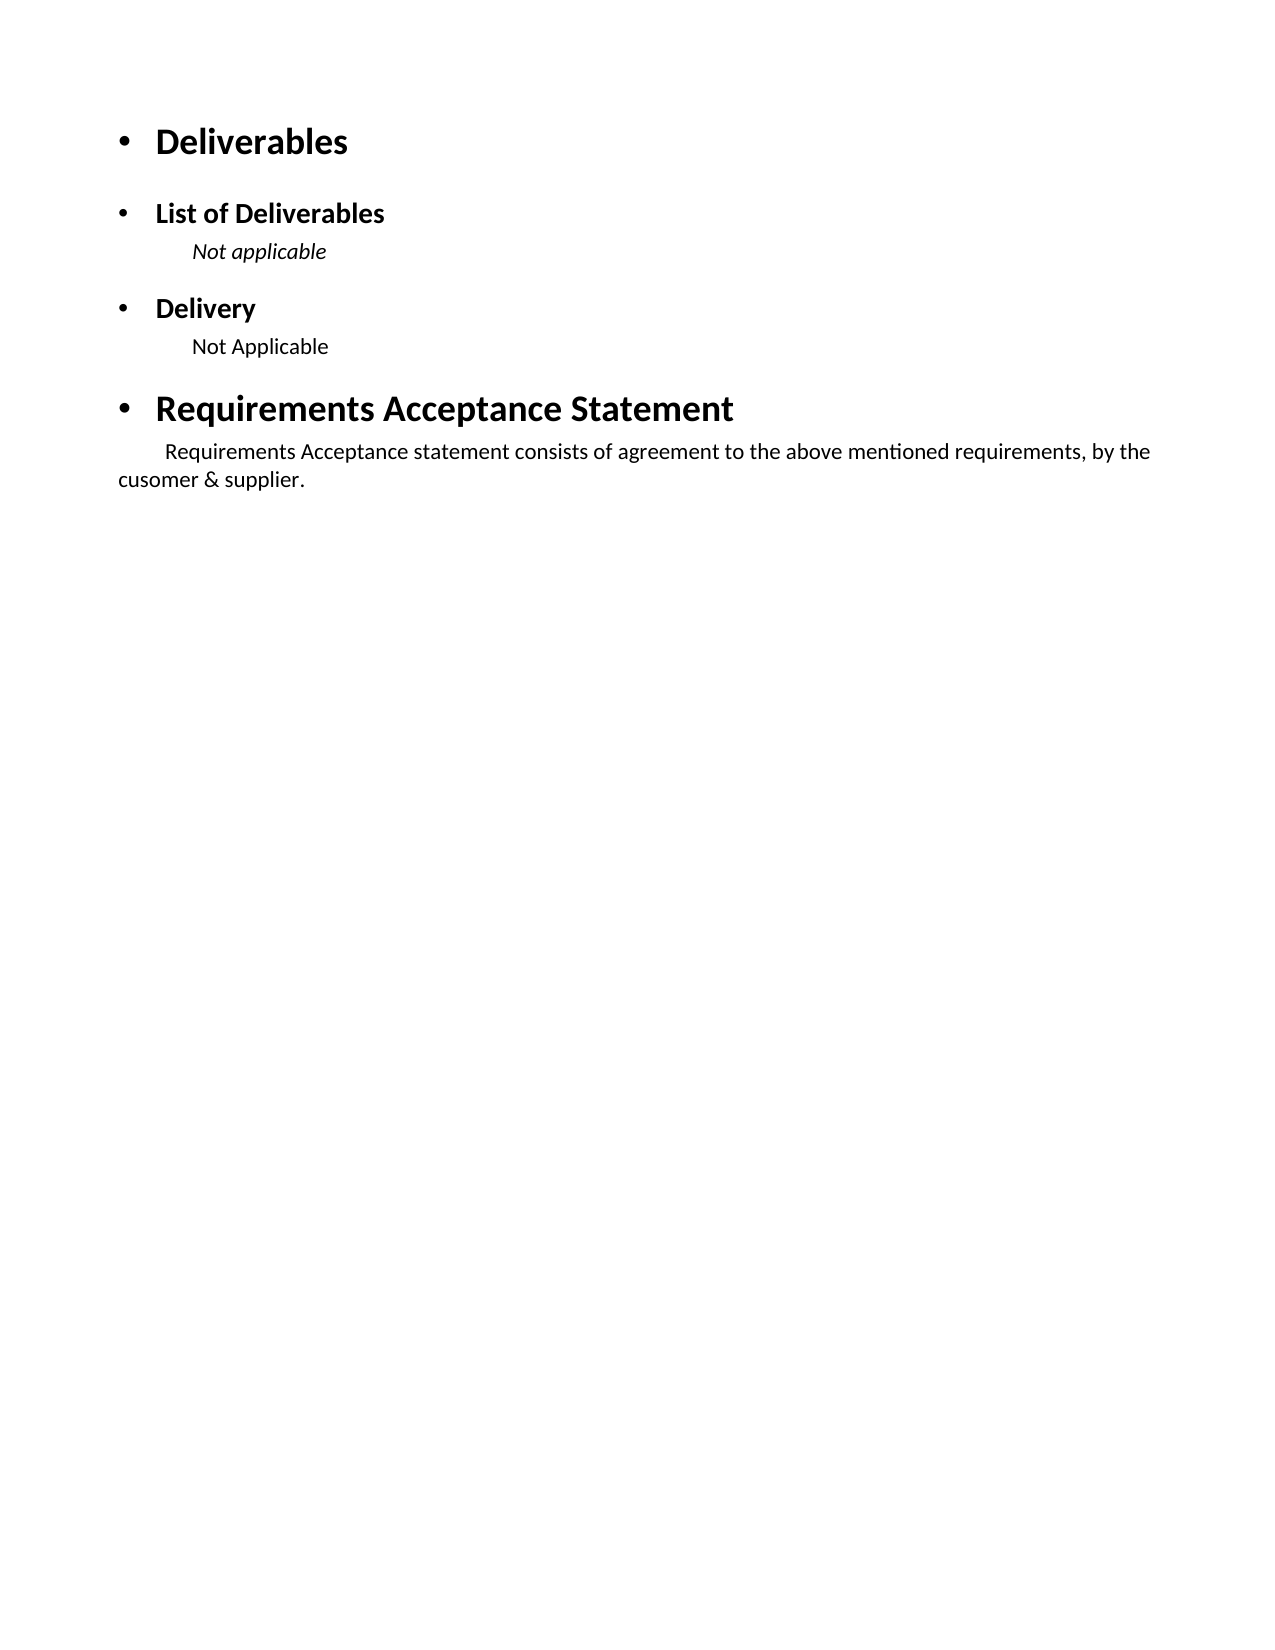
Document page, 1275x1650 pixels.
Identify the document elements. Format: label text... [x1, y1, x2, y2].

text Requirements Acceptance statement consists of agreement to the above mentioned requirements, by the cusomer & supplier. [118, 437, 1157, 493]
text Not Applicable [118, 332, 1157, 360]
list Delivery [81, 290, 1157, 326]
list Deliverables [81, 118, 1157, 164]
text Not applicable [192, 237, 1157, 265]
list Requirements Acceptance Statement [81, 385, 1157, 431]
list List of Deliverables [81, 195, 1157, 231]
